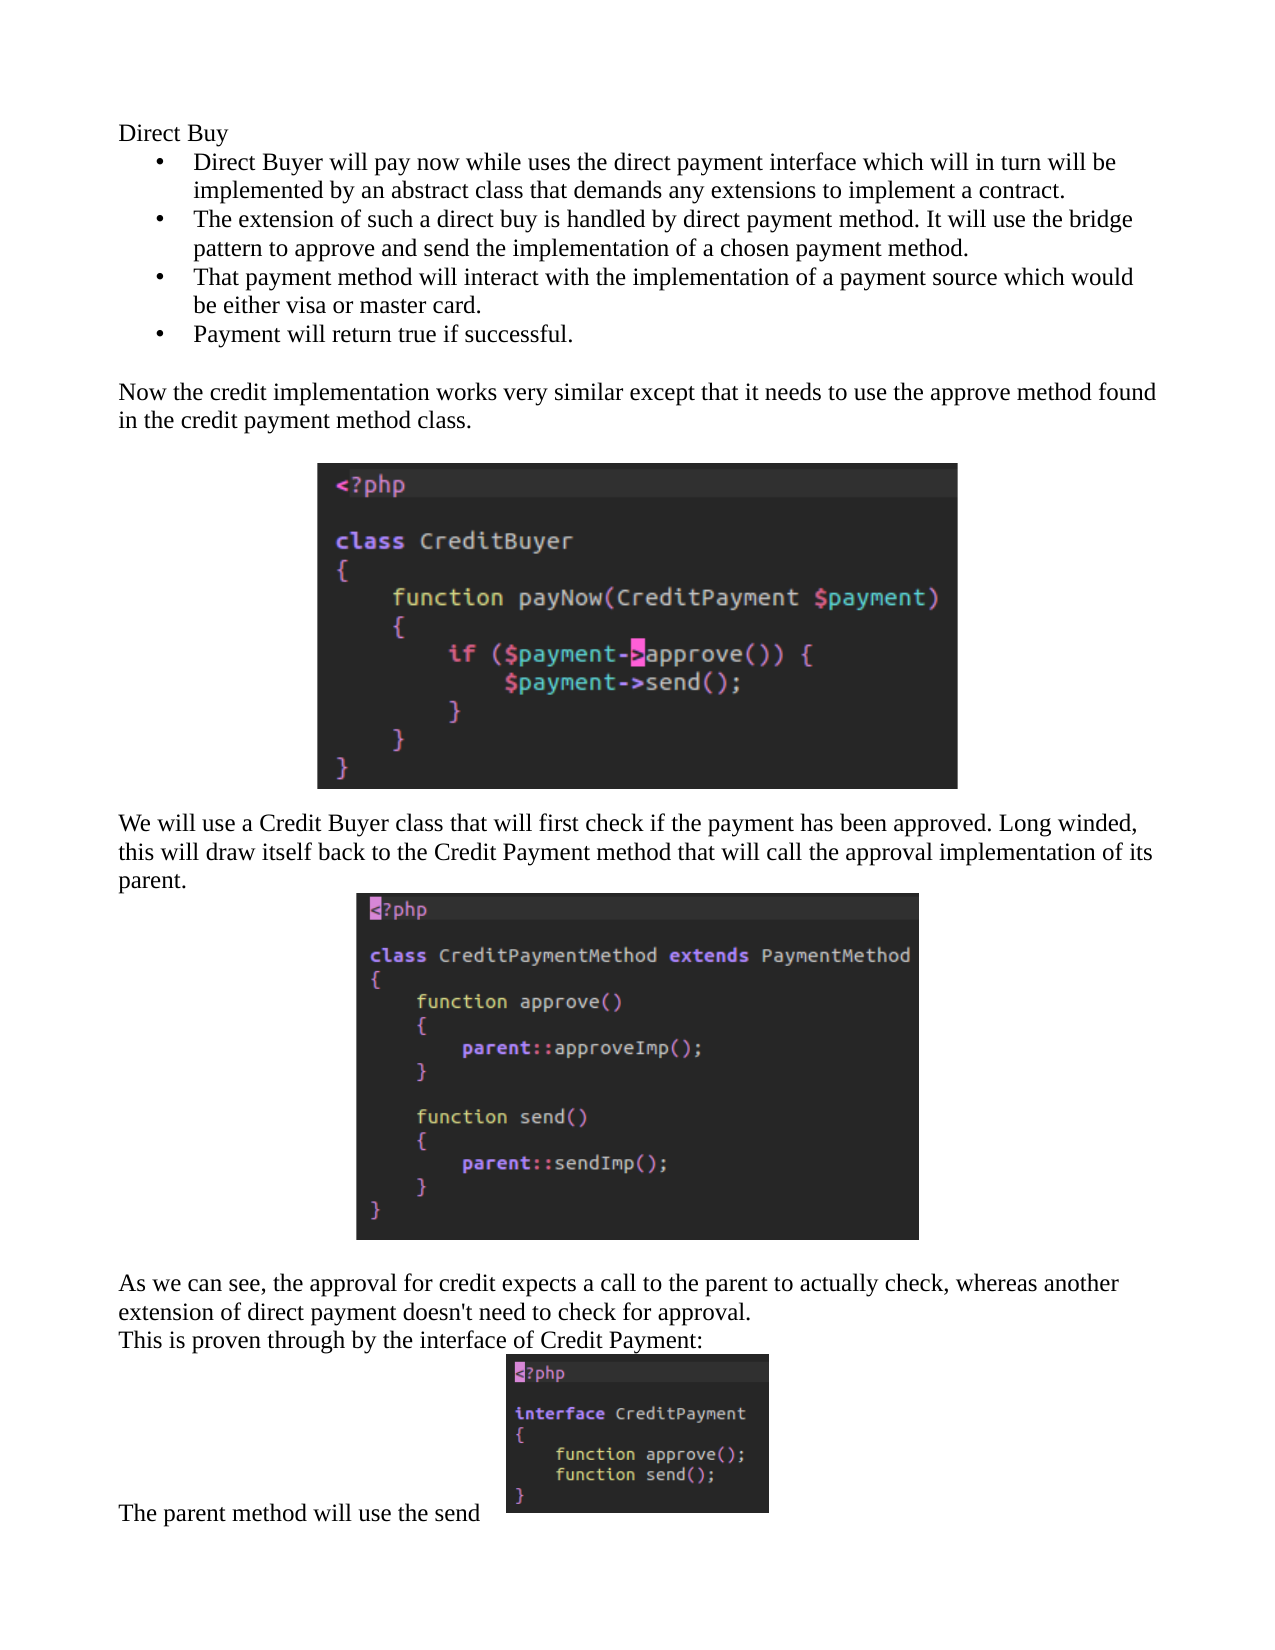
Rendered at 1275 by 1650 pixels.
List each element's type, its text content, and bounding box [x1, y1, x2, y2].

text This is proven through by the interface of Credit Payment: [118, 1326, 1157, 1354]
text Now the credit implementation works very similar except that it needs to use the approve method found in the credit payment method class. [118, 377, 1157, 434]
text As we can see, the approval for credit expects a call to the parent to actually check, whereas another extension of direct payment doesn't need to check for approval. [118, 1268, 1157, 1326]
text The parent method will use the send [118, 1498, 1157, 1527]
picture [317, 463, 958, 789]
text We will use a Credit Buyer class that will first check if the payment has been approved. Long winded, this will draw itself back to the Credit Payment method that will call the approval implementation of its parent. [118, 808, 1157, 894]
list The extension of such a direct buy is handled by direct payment method. It will use the bridge pattern to approve and send the implementation of a chosen payment method. [156, 204, 1157, 262]
picture [356, 893, 919, 1240]
list That payment method will interact with the implementation of a payment source which would be either visa or master card. [156, 262, 1157, 319]
picture [506, 1354, 769, 1513]
text Direct Buy [118, 118, 1157, 147]
list Payment will return true if successful. [156, 319, 1157, 348]
list Direct Buyer will pay now while uses the direct payment interface which will in turn will be implemented by an abstract class that demands any extensions to implement a contract. [156, 147, 1157, 204]
